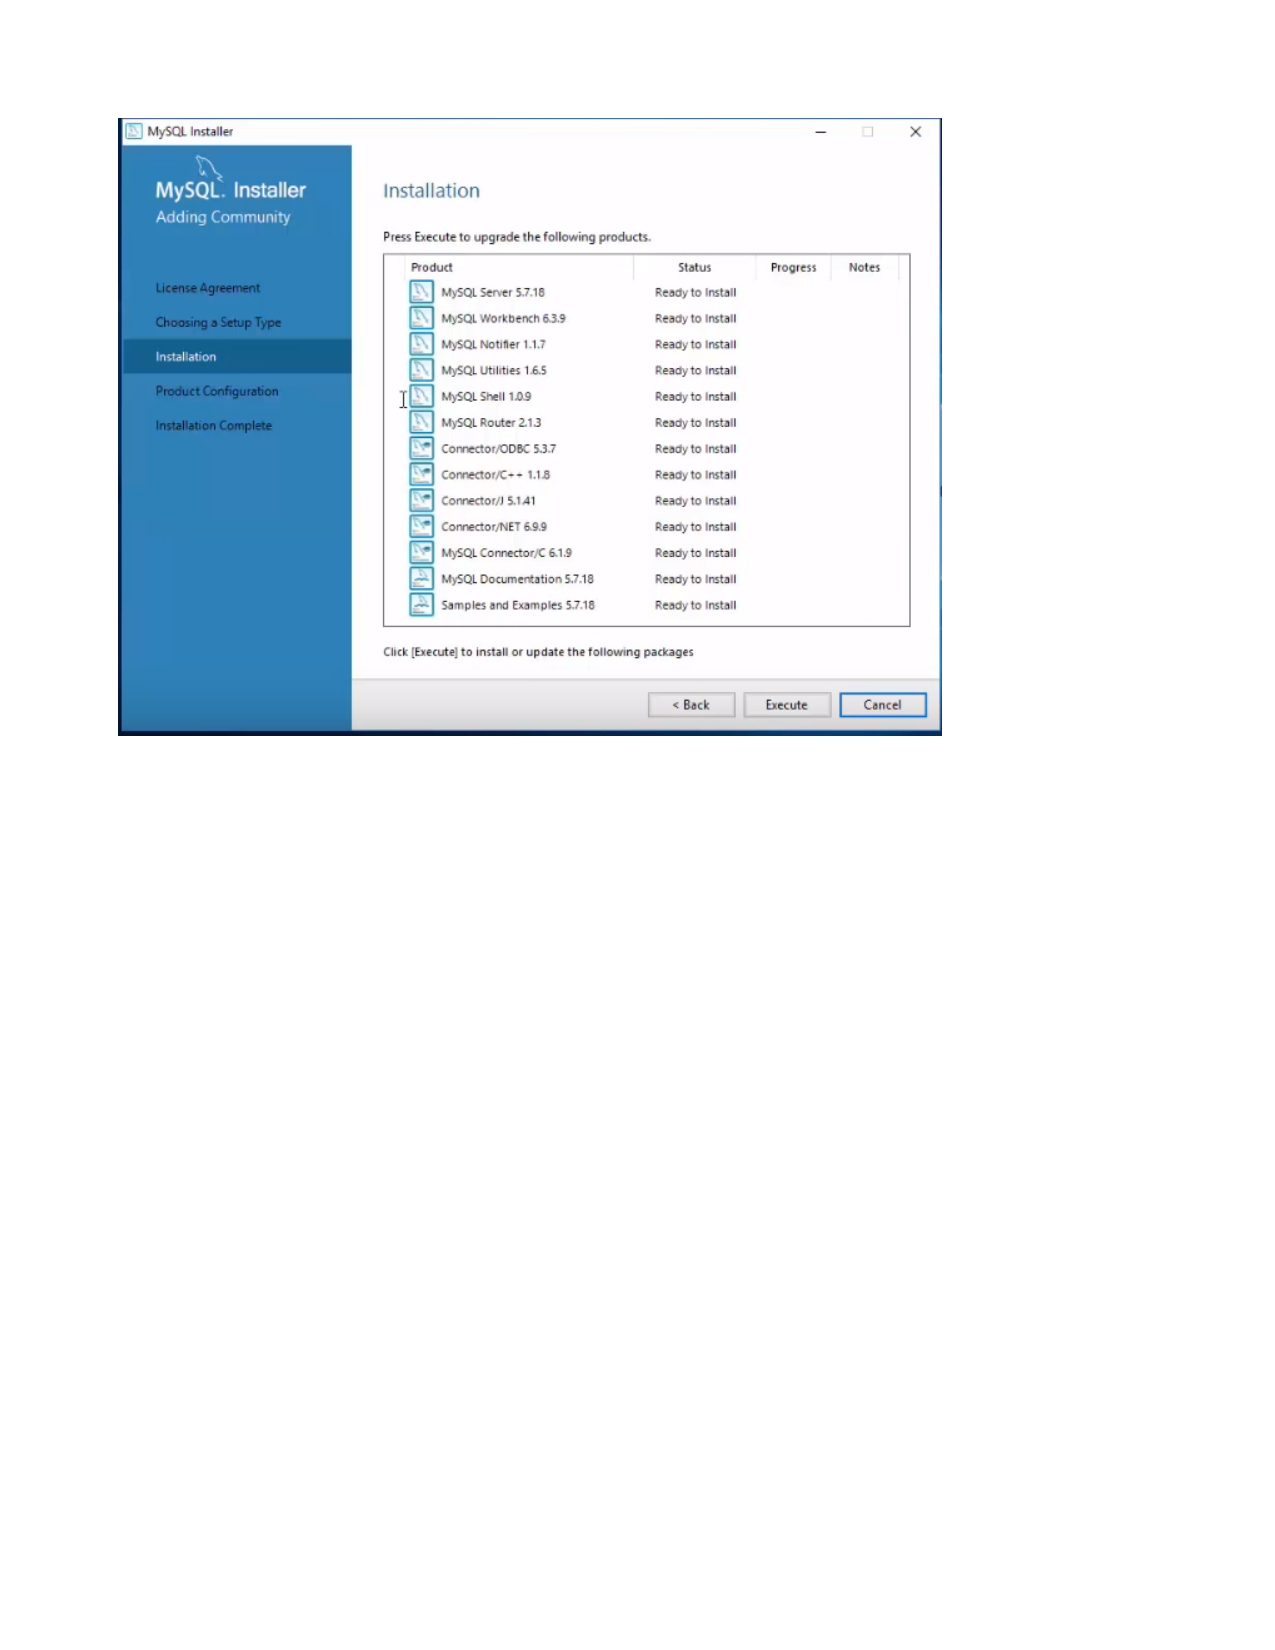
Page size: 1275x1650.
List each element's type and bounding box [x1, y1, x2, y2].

picture [118, 118, 942, 736]
